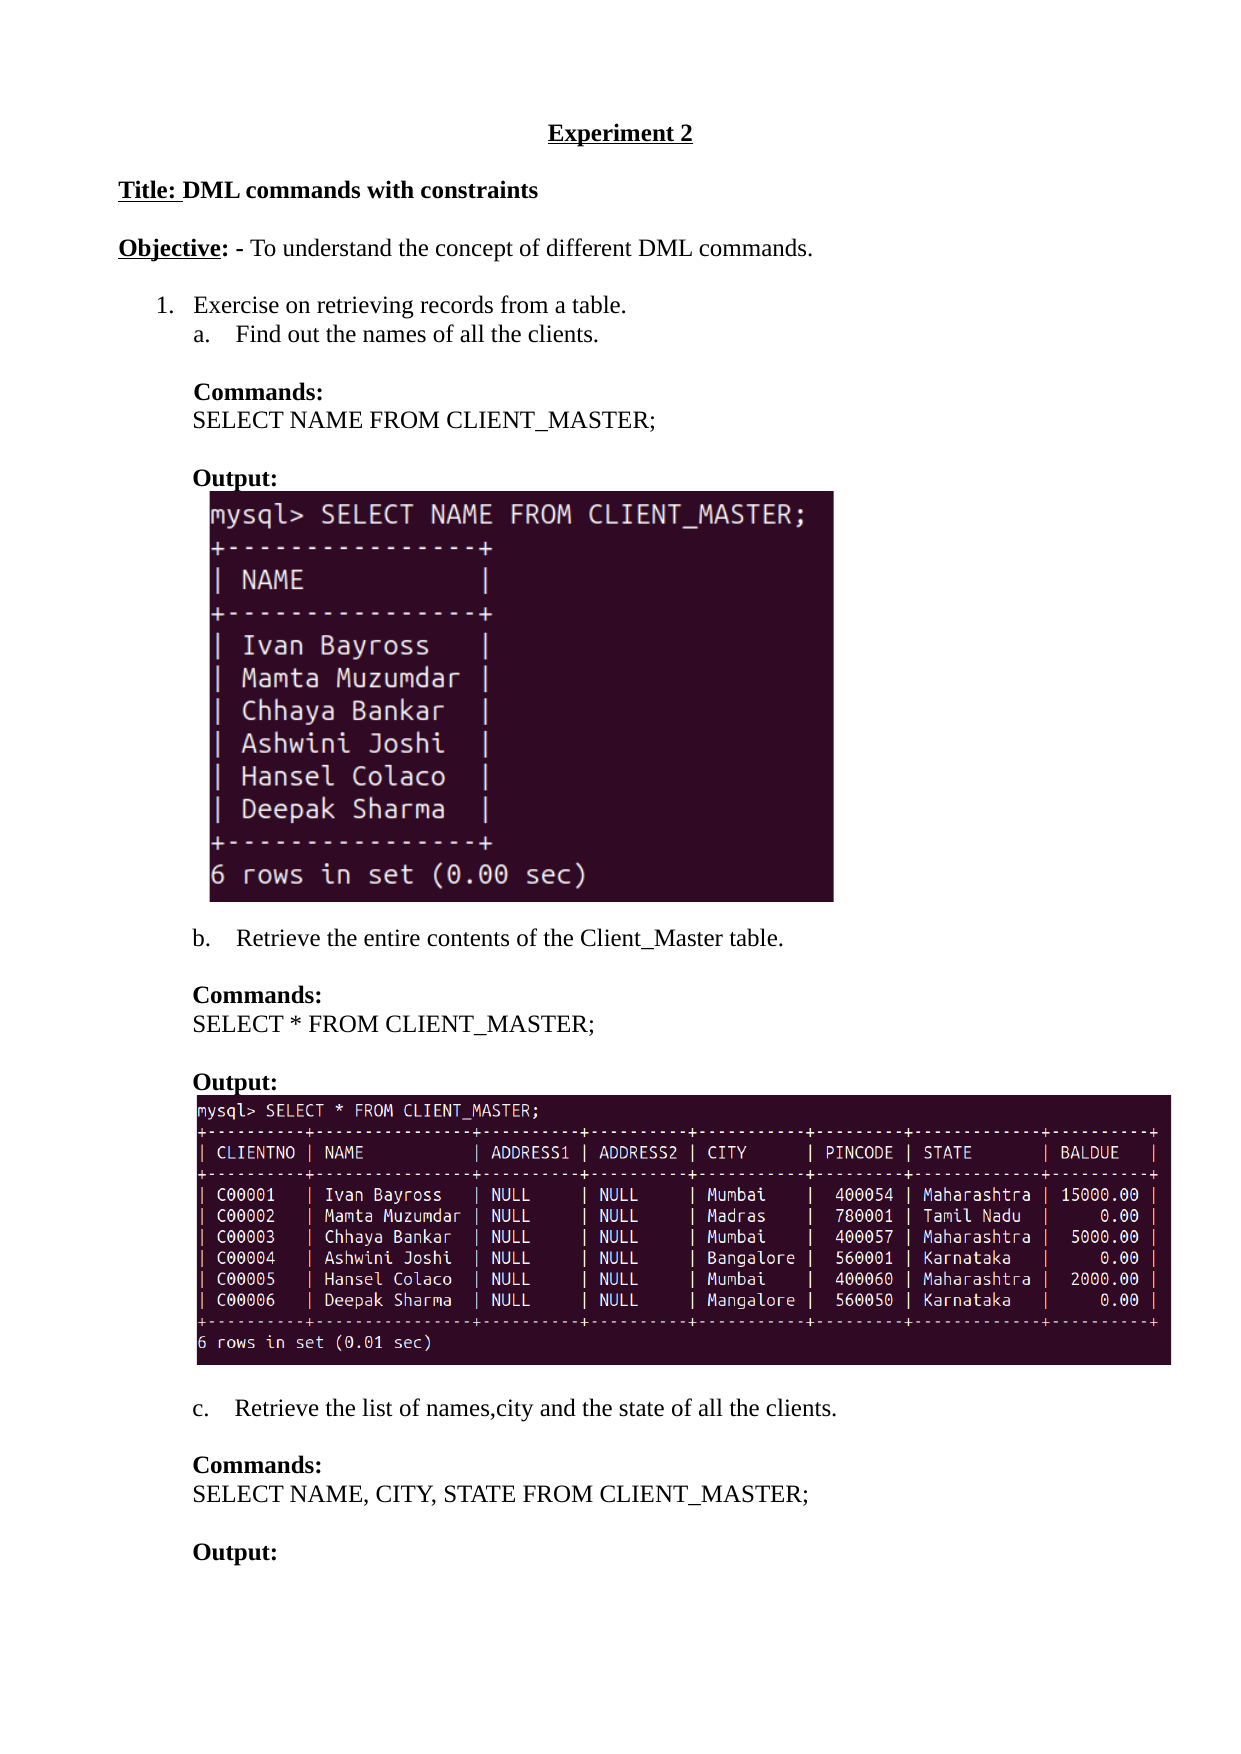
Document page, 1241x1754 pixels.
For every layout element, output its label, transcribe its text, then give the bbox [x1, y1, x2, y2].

text Experiment 2 [118, 118, 1122, 147]
text SELECT * FROM CLIENT_MASTER; [118, 1009, 1122, 1038]
list Exercise on retrieving records from a table. a. Find out the names of all the clients. [156, 291, 1122, 348]
text Output: [118, 1537, 1122, 1594]
text Commands: [118, 981, 1122, 1009]
text Commands: [118, 1451, 1122, 1479]
picture [196, 1095, 1172, 1365]
text Output: [118, 463, 1122, 492]
text SELECT NAME FROM CLIENT_MASTER; [118, 406, 1122, 434]
picture [209, 491, 834, 902]
text Title: DML commands with constraints [118, 176, 1122, 204]
text c. Retrieve the list of names,city and the state of all the clients. [118, 1393, 1122, 1422]
text b. Retrieve the entire contents of the Client_Master table. [118, 894, 1122, 952]
text Objective: - To understand the concept of different DML commands. [118, 233, 1122, 262]
text SELECT NAME, CITY, STATE FROM CLIENT_MASTER; [118, 1479, 1122, 1508]
list Commands: [156, 377, 1122, 406]
text Output: [118, 1067, 1122, 1096]
